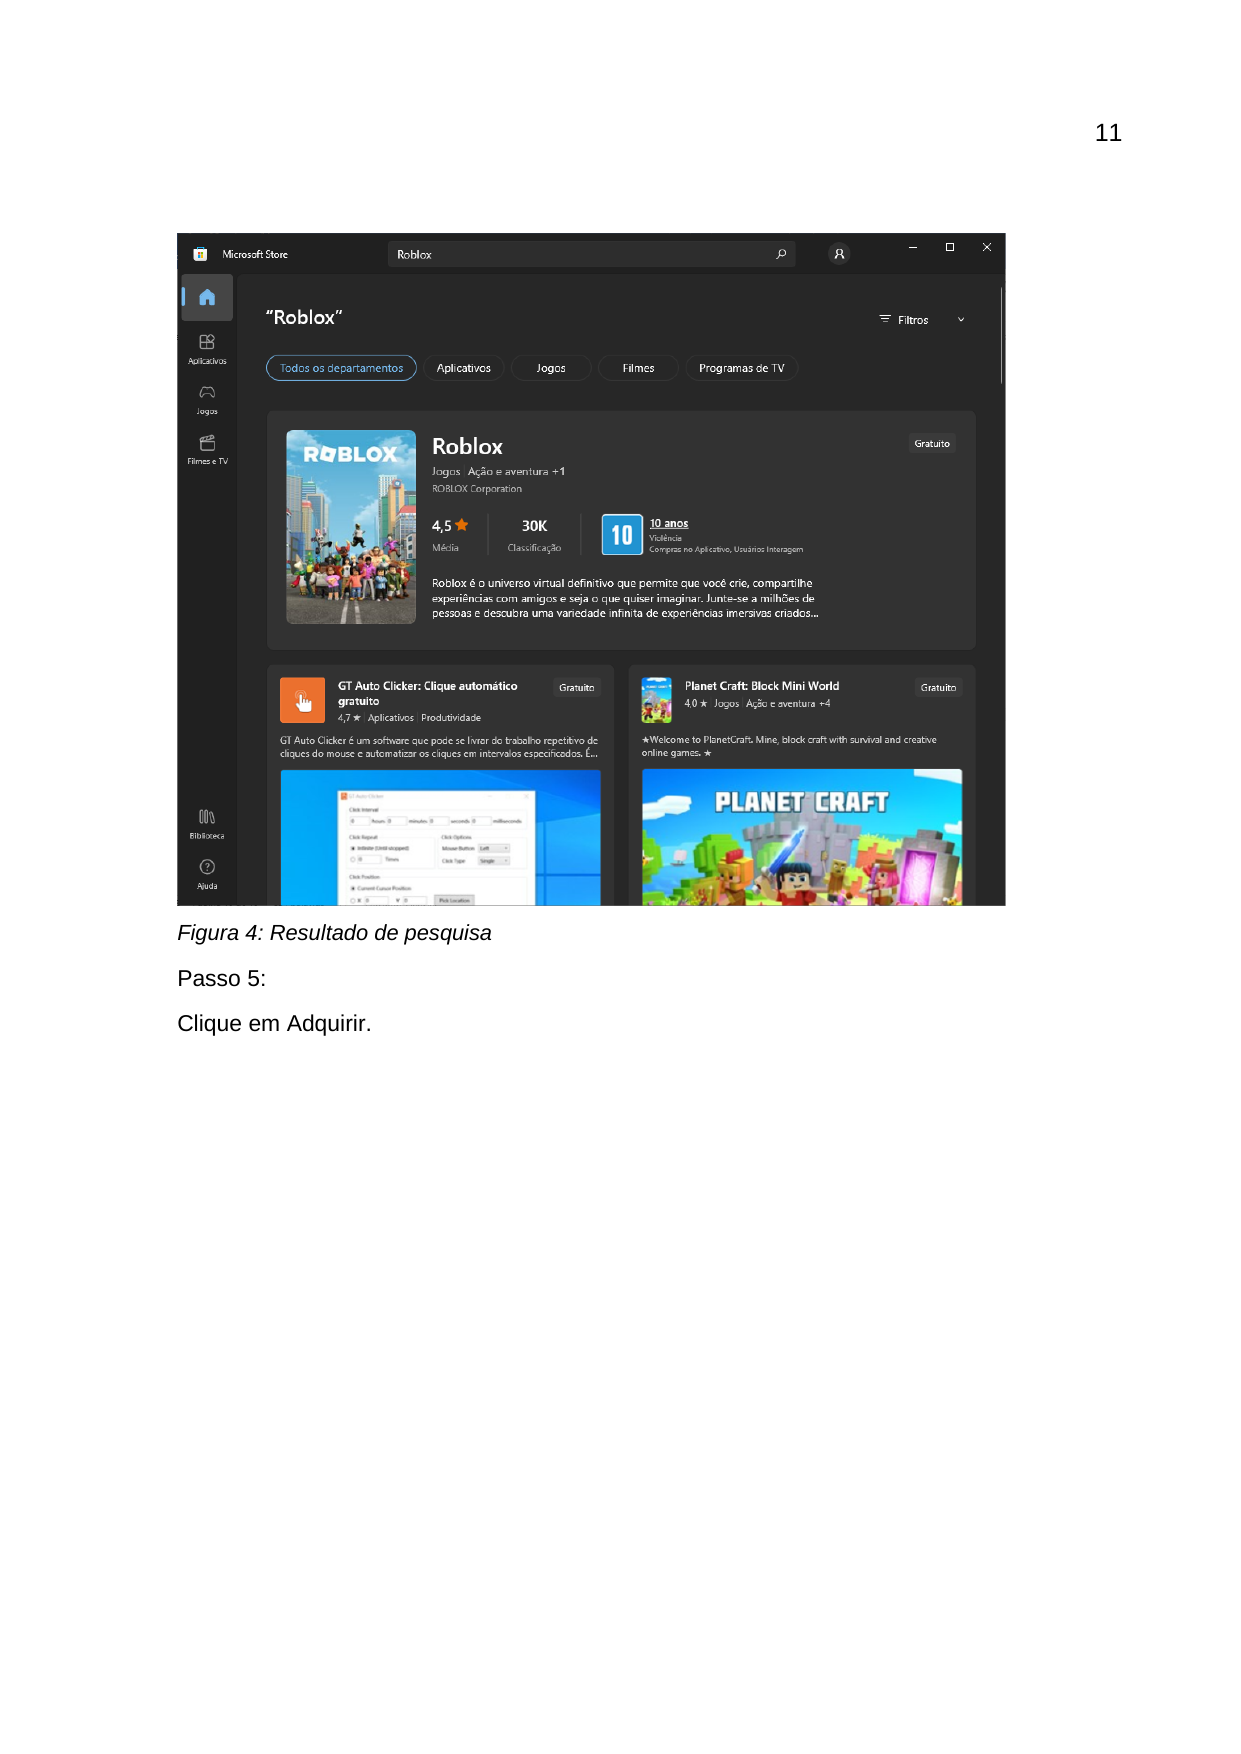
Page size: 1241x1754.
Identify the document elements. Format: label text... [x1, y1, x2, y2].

text Passo 5: [177, 964, 1122, 991]
picture [177, 233, 1006, 906]
text Clique em Adquirir. [177, 1009, 1122, 1036]
text Figura 4: Resultado de pesquisa [177, 906, 1006, 946]
